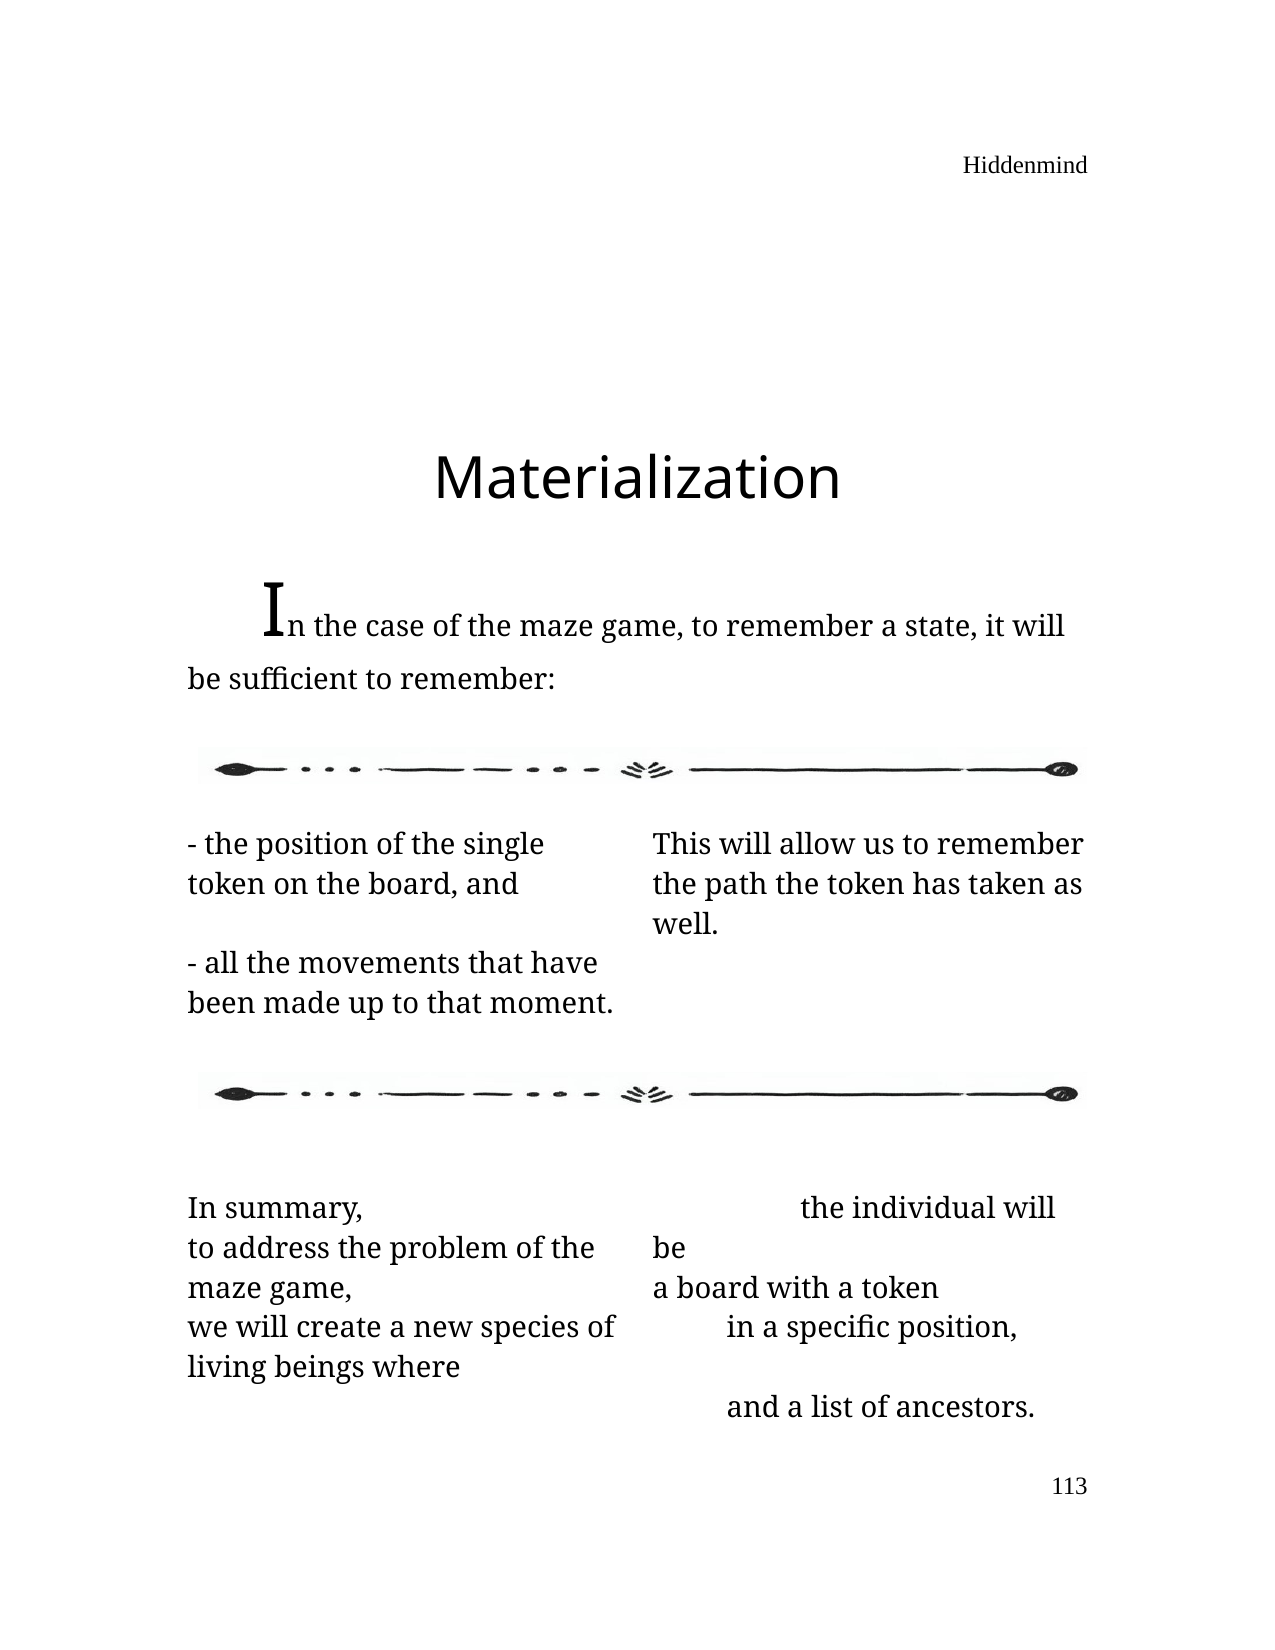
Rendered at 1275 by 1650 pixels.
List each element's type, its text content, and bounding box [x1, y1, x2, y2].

text - all the movements that have been made up to that moment. [187, 943, 622, 1022]
text In the case of the maze game, to remember a state, it will be sufficient to remember: [187, 556, 1087, 698]
text the individual will be [652, 1188, 1087, 1267]
text and a list of ancestors. [652, 1386, 1087, 1426]
text - the position of the single token on the board, and [187, 823, 622, 903]
picture [198, 747, 1088, 784]
text we will create a new species of living beings where [187, 1307, 622, 1386]
text In summary, [187, 1188, 622, 1227]
text a board with a token [652, 1267, 1087, 1307]
picture [198, 1072, 1088, 1109]
text to address the problem of the maze game, [187, 1227, 622, 1307]
text in a specific position, [652, 1307, 1087, 1346]
text This will allow us to remember the path the token has taken as well. [652, 823, 1087, 943]
